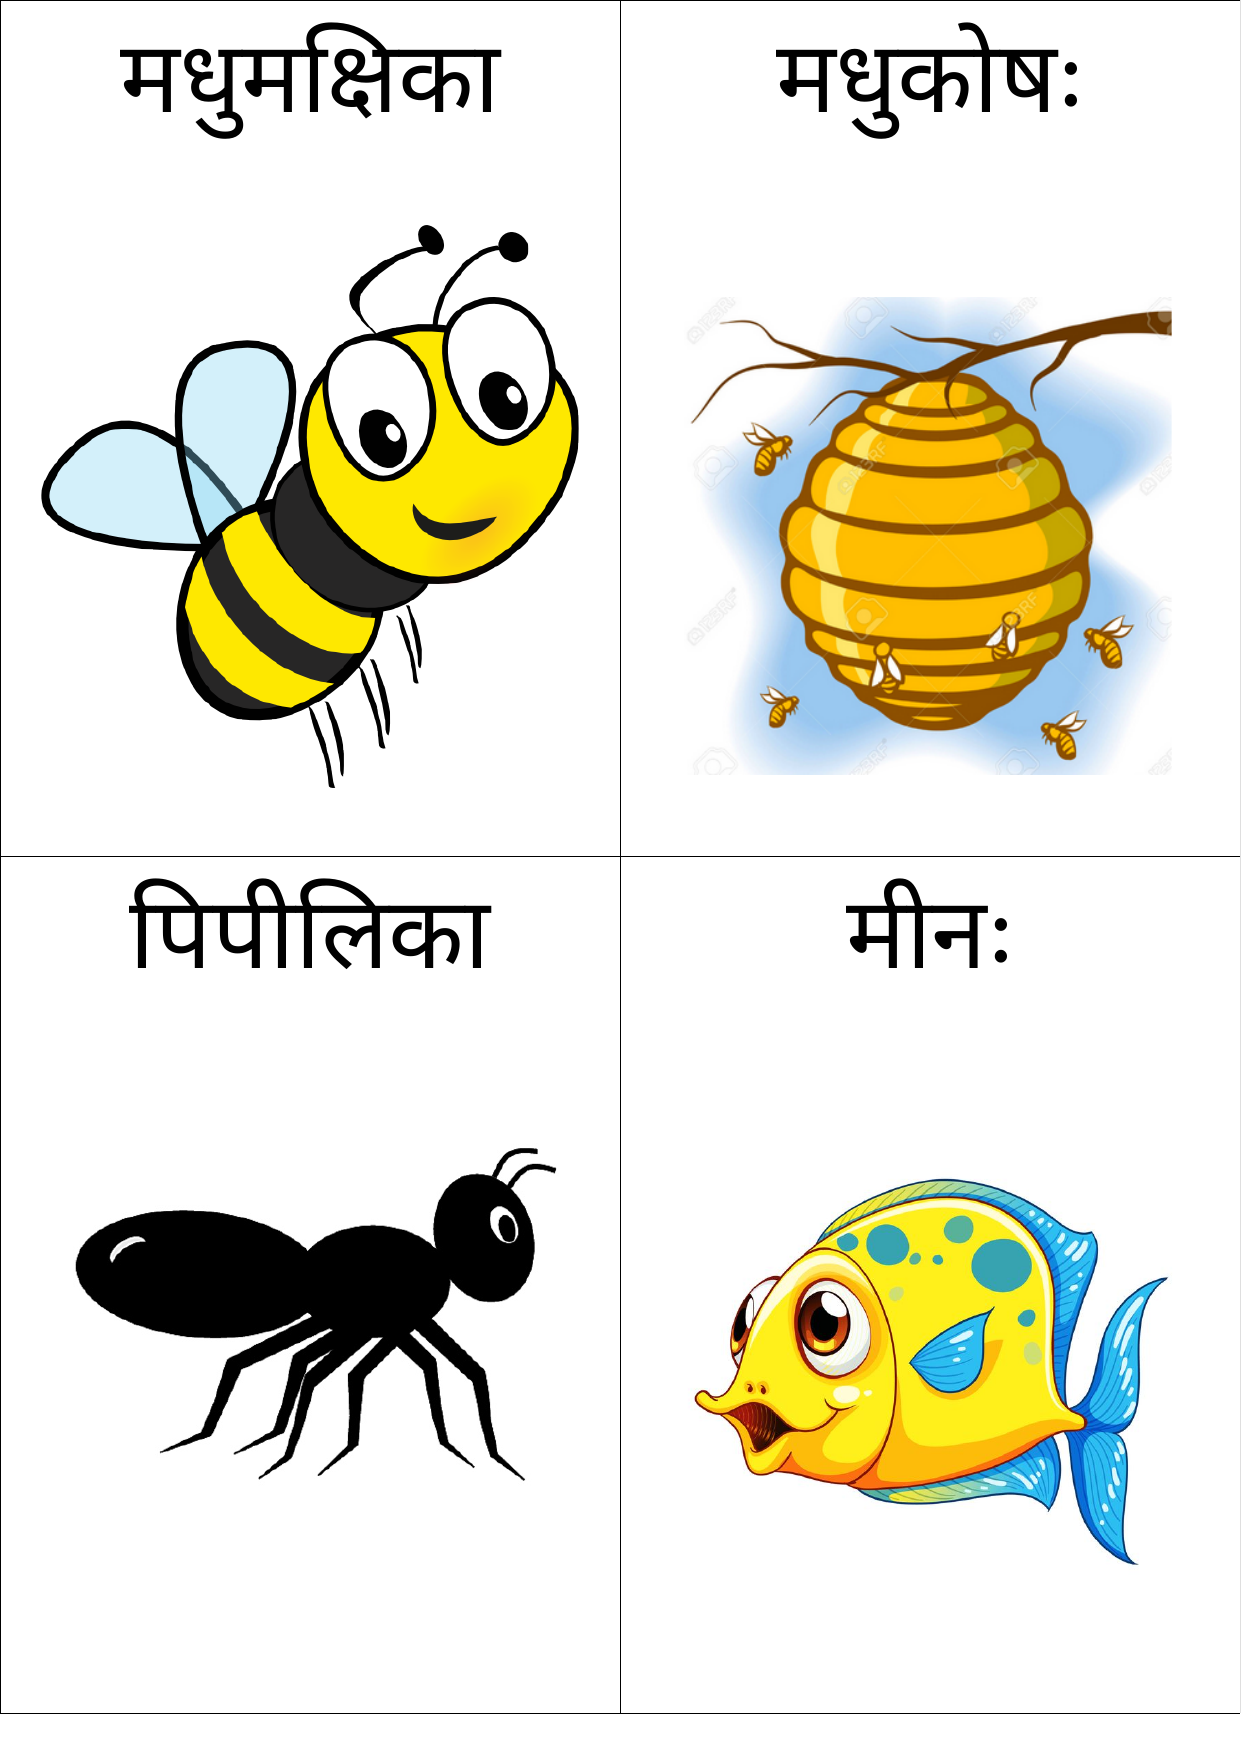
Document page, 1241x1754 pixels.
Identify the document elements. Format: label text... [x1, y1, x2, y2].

picture [41, 225, 579, 788]
picture [683, 297, 1172, 775]
picture [677, 1157, 1183, 1588]
table_cell पिपीलिका [1, 857, 620, 1712]
table_cell मधुकोषः [621, 1, 1240, 856]
picture [38, 1122, 586, 1500]
table_cell मीनः [621, 857, 1240, 1712]
table_cell मधुमक्षिका [1, 1, 620, 856]
